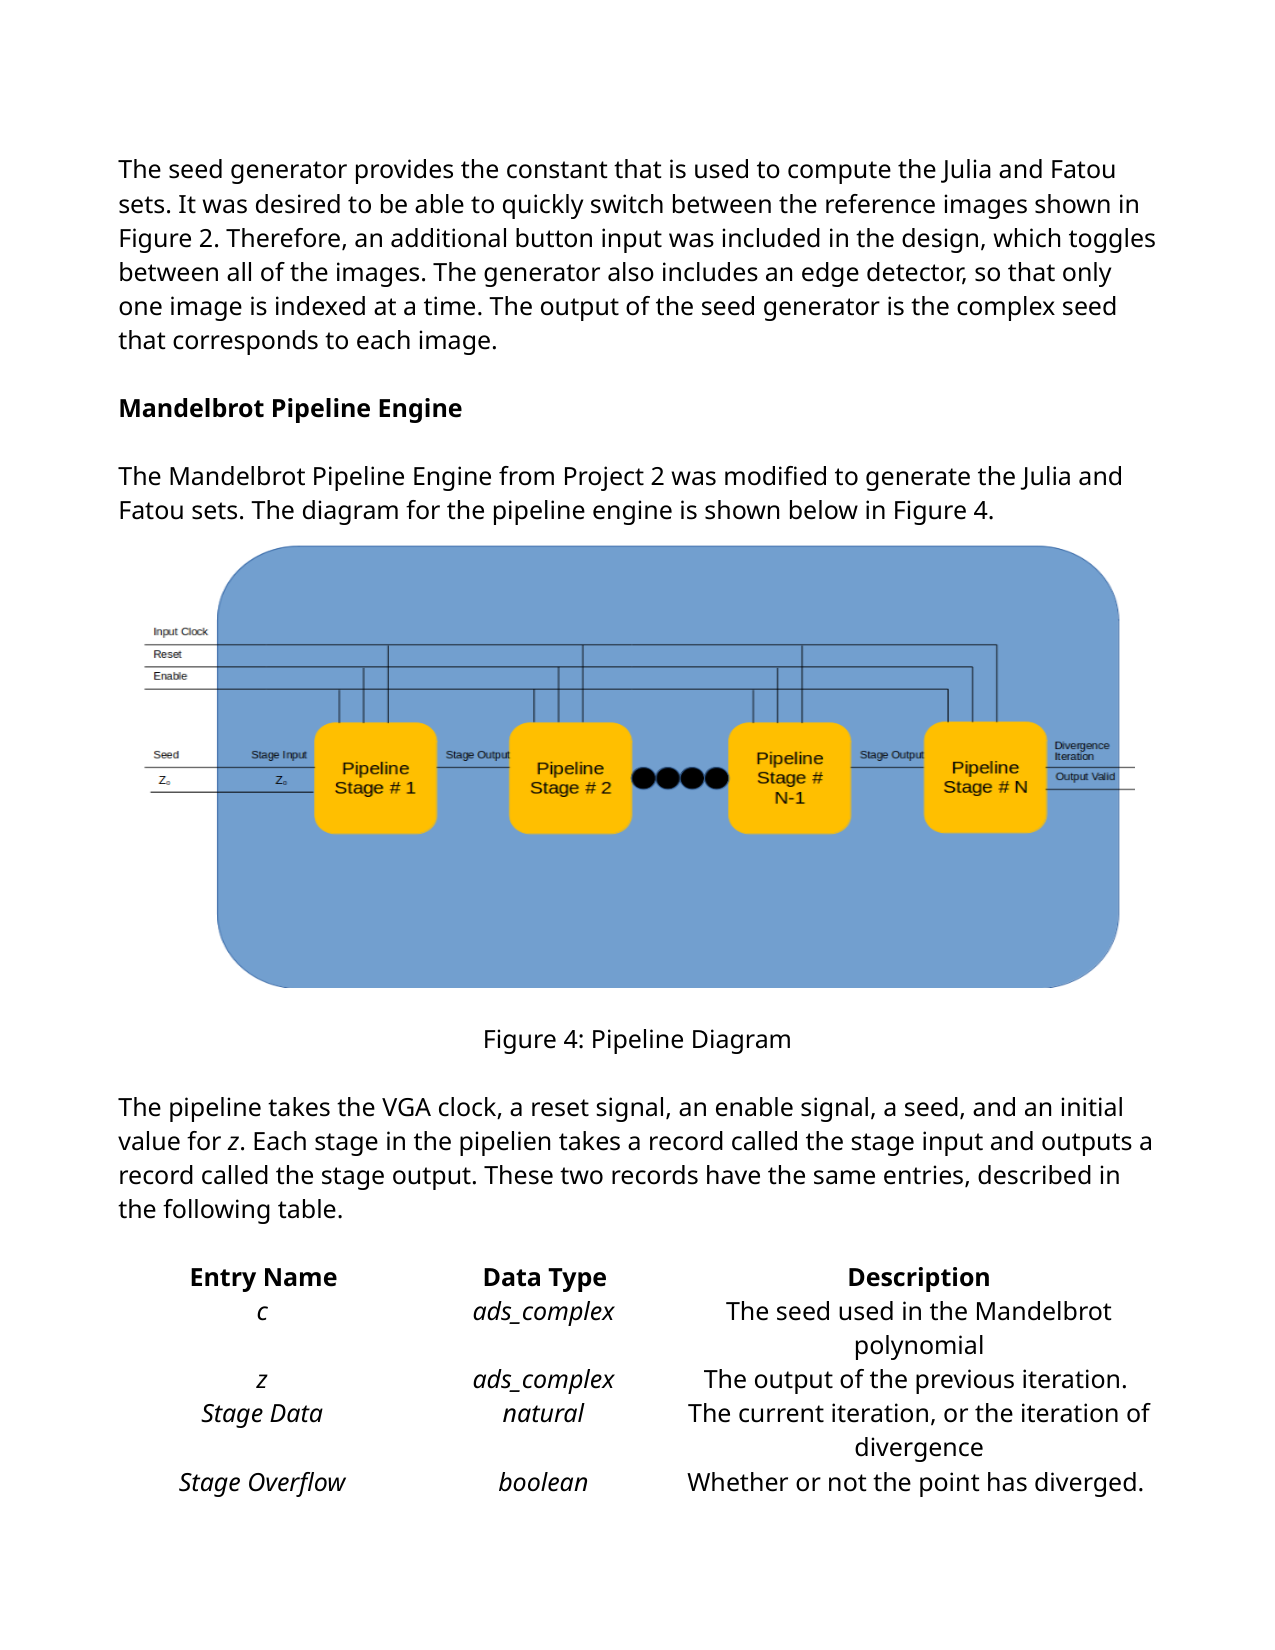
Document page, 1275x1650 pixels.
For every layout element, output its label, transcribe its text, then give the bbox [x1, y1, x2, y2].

table_header Entry Name [118, 1260, 409, 1294]
table_cell The seed used in the Mandelbrot polynomial [681, 1294, 1157, 1362]
table_cell boolean [409, 1464, 681, 1498]
table_cell The output of the previous iteration. [681, 1362, 1157, 1396]
text The seed generator provides the constant that is used to compute the Julia and Fatou sets. It was desired to be able to quickly switch between the reference images shown in Figure 2. Therefore, an additional button input was included in the design, which toggles between all of the images. The generator also includes an edge detector, so that only one image is indexed at a time. The output of the seed generator is the complex seed that corresponds to each image. [118, 152, 1157, 357]
table_cell Stage Overflow [118, 1464, 409, 1498]
table_cell natural [409, 1396, 681, 1464]
table_cell ads_complex [409, 1362, 681, 1396]
text The pipeline takes the VGA clock, a reset signal, an enable signal, a seed, and an initial value for z. Each stage in the pipelien takes a record called the stage input and outputs a record called the stage output. These two records have the same entries, described in the following table. [118, 1089, 1157, 1226]
table_header Description [681, 1260, 1157, 1294]
picture [140, 526, 1135, 988]
table_cell z [118, 1362, 409, 1396]
text Figure 4: Pipeline Diagram [118, 1021, 1157, 1055]
table_cell ads_complex [409, 1294, 681, 1362]
table_cell Stage Data [118, 1396, 409, 1464]
table_cell c [118, 1294, 409, 1362]
text The Mandelbrot Pipeline Engine from Project 2 was modified to generate the Julia and Fatou sets. The diagram for the pipeline engine is shown below in Figure 4. [118, 459, 1157, 527]
table_cell The current iteration, or the iteration of divergence [681, 1396, 1157, 1464]
table_cell Whether or not the point has diverged. [681, 1464, 1157, 1498]
table_header Data Type [409, 1260, 681, 1294]
text Mandelbrot Pipeline Engine [118, 391, 1157, 425]
